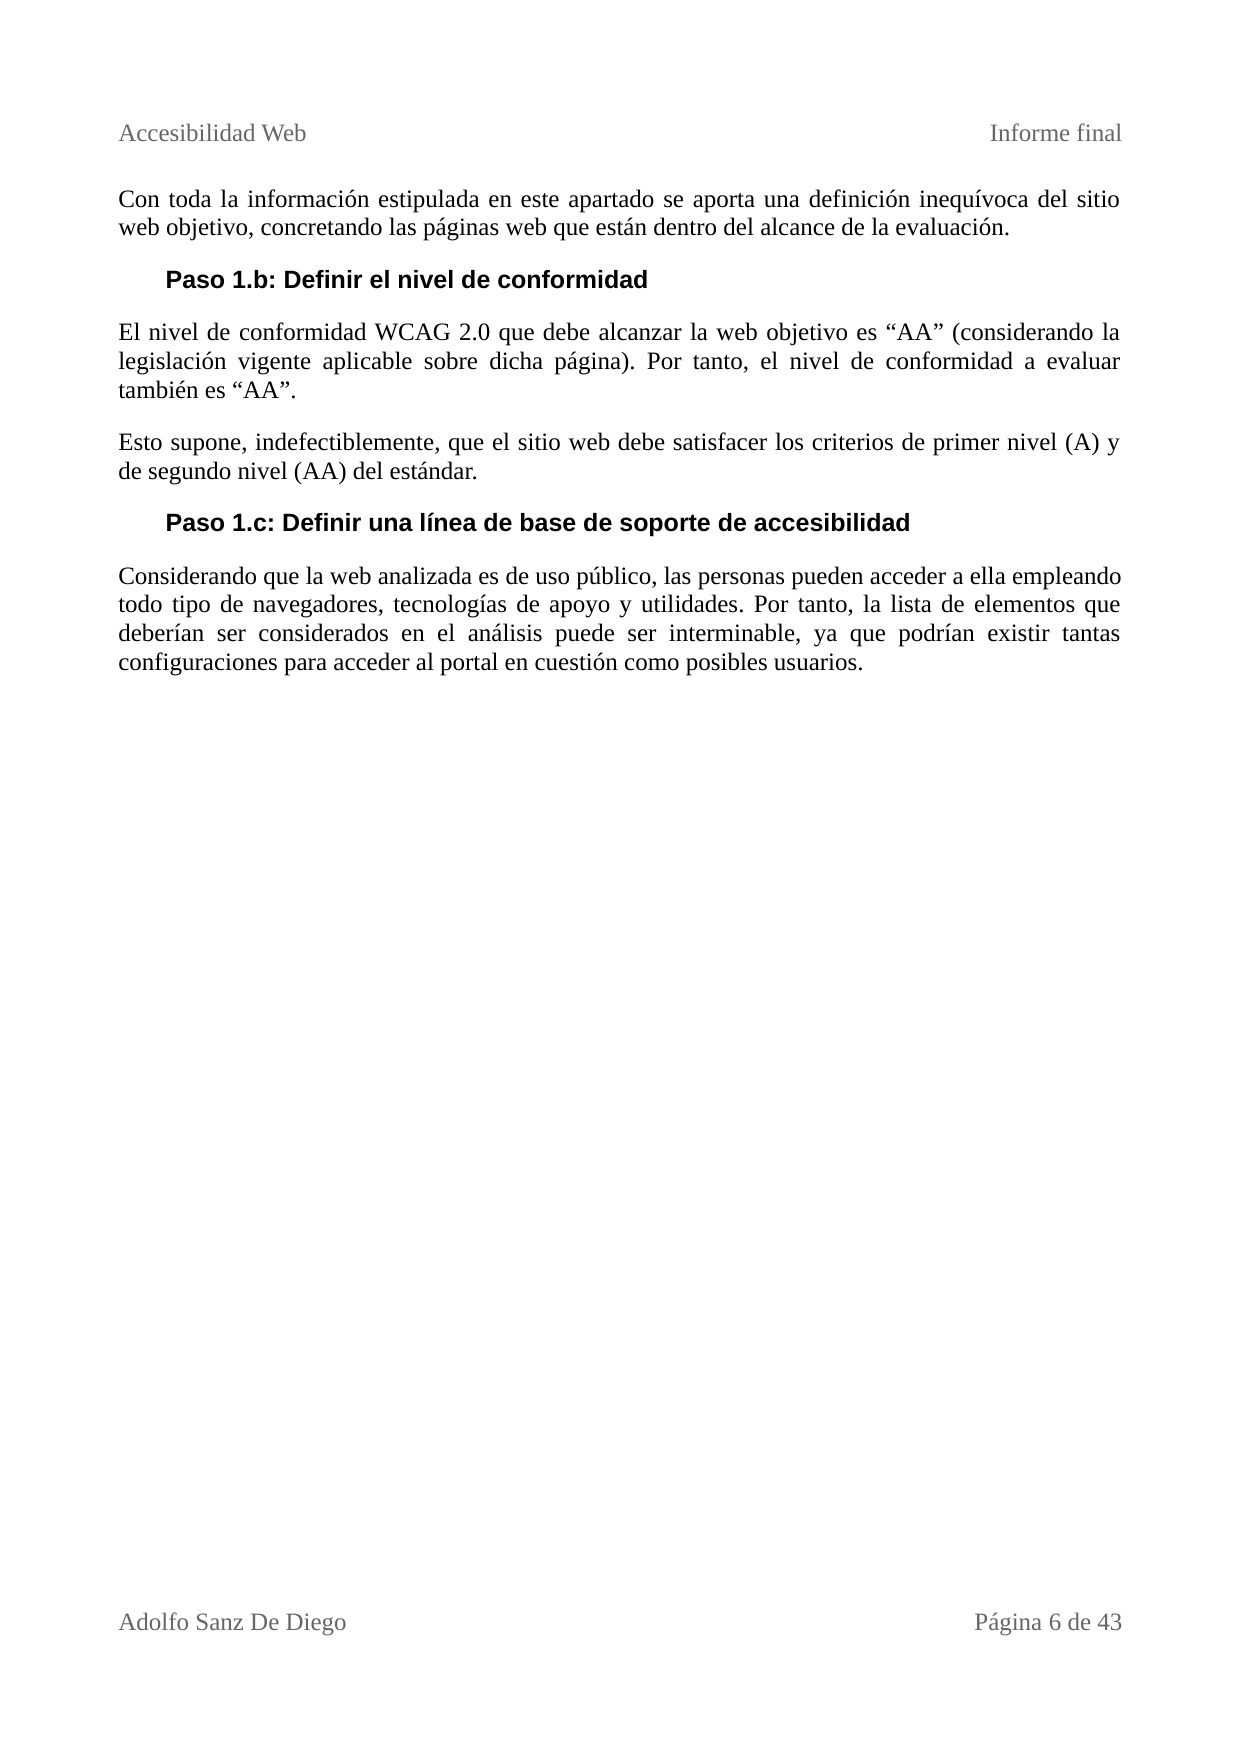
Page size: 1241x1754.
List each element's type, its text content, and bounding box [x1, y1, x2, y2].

subtitle Paso 1.c: Definir una línea de base de soporte de accesibilidad [165, 508, 1122, 537]
text Con toda la información estipulada en este apartado se aporta una definición inequívoca del sitio web objetivo, concretando las páginas web que están dentro del alcance de la evaluación. [118, 184, 1122, 241]
text El nivel de conformidad WCAG 2.0 que debe alcanzar la web objetivo es “AA” (considerando la legislación vigente aplicable sobre dicha página). Por tanto, el nivel de conformidad a evaluar también es “AA”. [118, 317, 1122, 403]
subtitle Paso 1.b: Definir el nivel de conformidad [165, 265, 1122, 294]
text Esto supone, indefectiblemente, que el sitio web debe satisfacer los criterios de primer nivel (A) y de segundo nivel (AA) del estándar. [118, 427, 1122, 485]
text Considerando que la web analizada es de uso público, las personas pueden acceder a ella empleando todo tipo de navegadores, tecnologías de apoyo y utilidades. Por tanto, la lista de elementos que deberían ser considerados en el análisis puede ser interminable, ya que podrían existir tantas configuraciones para acceder al portal en cuestión como posibles usuarios. [118, 561, 1122, 676]
